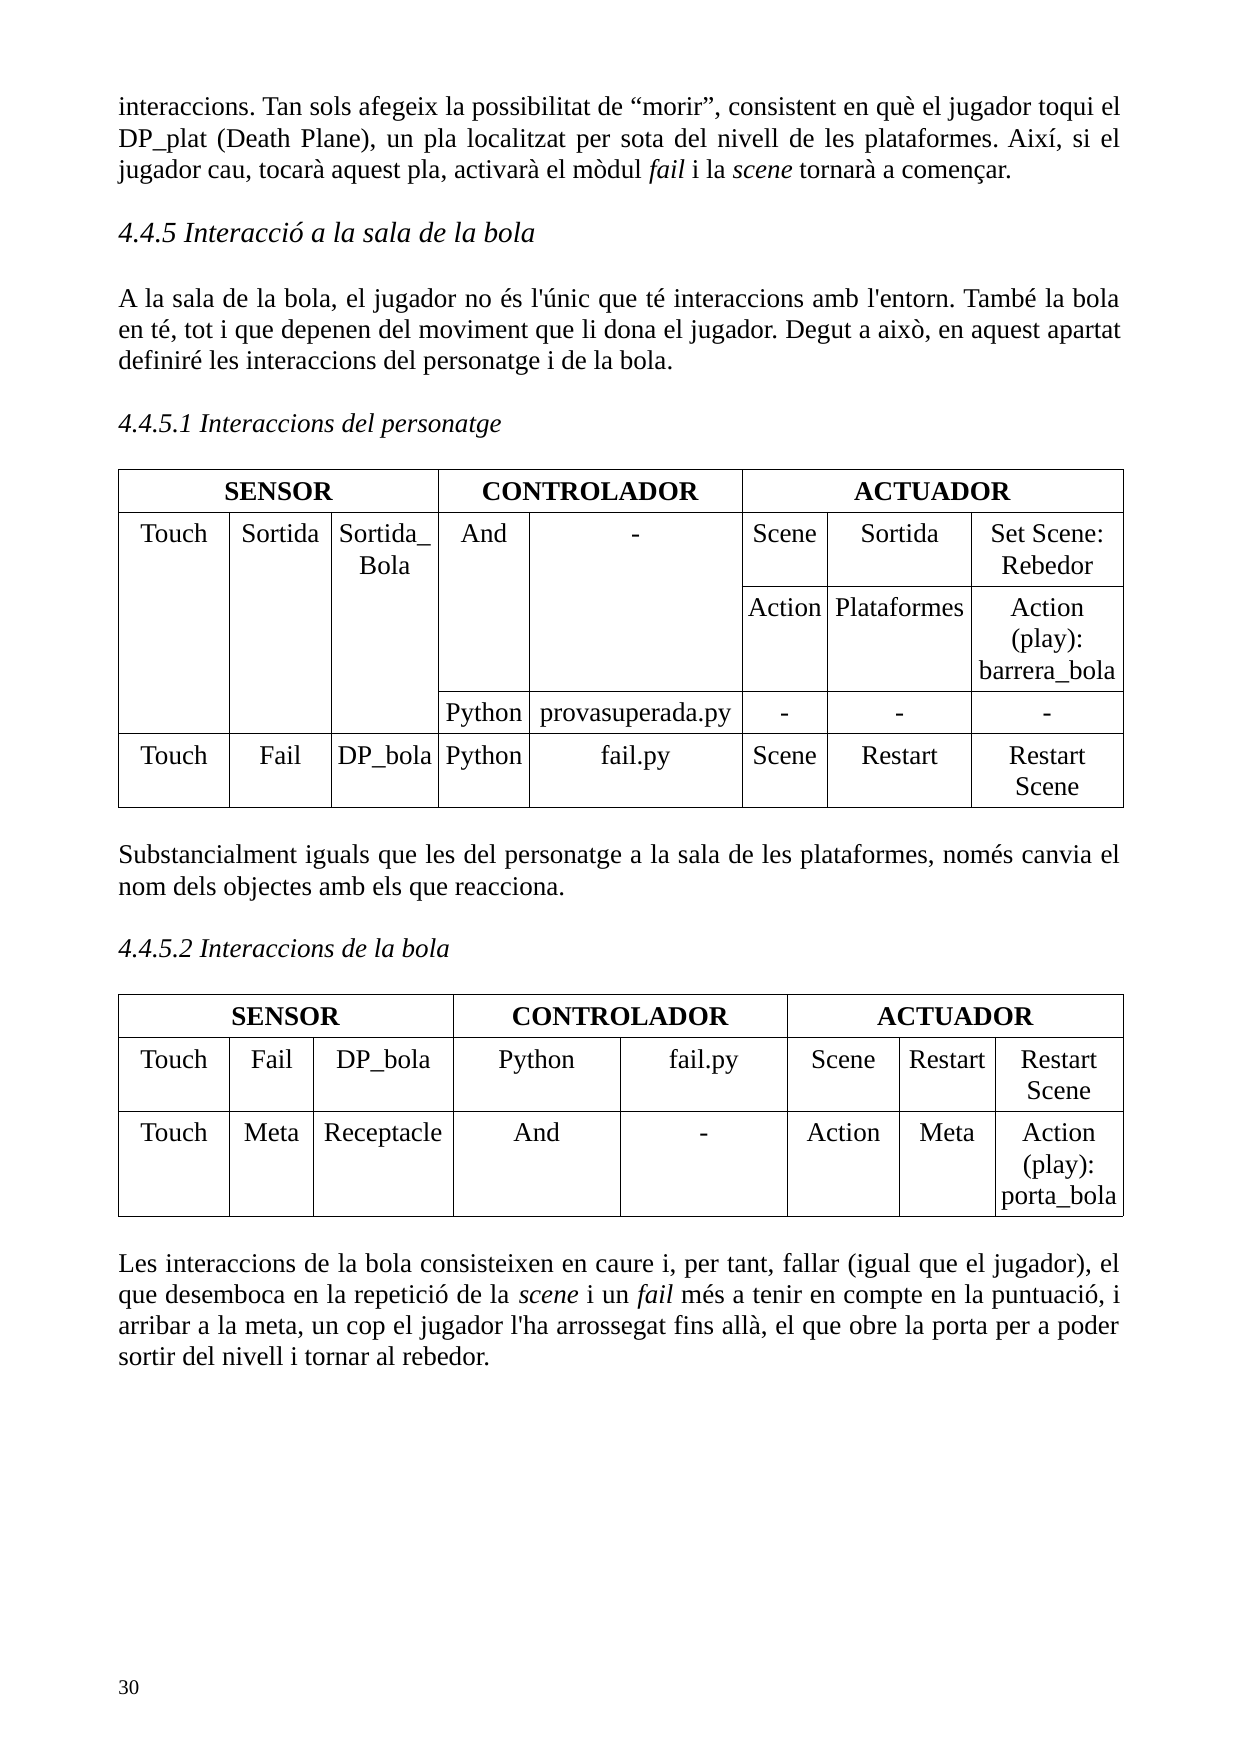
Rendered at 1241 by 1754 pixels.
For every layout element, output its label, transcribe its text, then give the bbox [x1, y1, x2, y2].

table_cell Restart Scene [996, 1038, 1123, 1111]
text 4.4.5.1 Interaccions del personatge [118, 407, 1122, 438]
table_cell Fail [230, 1038, 313, 1111]
table_cell Restart [900, 1038, 995, 1111]
table_cell Restart Scene [972, 734, 1123, 807]
table_cell - [530, 513, 742, 691]
table_cell Action (play): porta_bola [996, 1112, 1123, 1216]
text Substancialment iguals que les del personatge a la sala de les plataformes, només canvia el nom dels objectes amb els que reacciona. [118, 838, 1122, 901]
table_cell Touch [119, 734, 229, 807]
table_cell Python [454, 1038, 620, 1111]
table_cell Touch [119, 513, 229, 733]
table_cell Touch [119, 1038, 229, 1111]
table_cell Sortida_Bola [332, 513, 438, 733]
table_header SENSOR [119, 470, 438, 512]
text A la sala de la bola, el jugador no és l'únic que té interaccions amb l'entorn. També la bola en té, tot i que depenen del moviment que li dona el jugador. Degut a això, en aquest apartat definiré les interaccions del personatge i de la bola. [118, 282, 1122, 376]
table_cell Plataformes [828, 587, 971, 691]
table_cell Meta [900, 1112, 995, 1216]
text 4.4.5 Interacció a la sala de la bola [118, 215, 1122, 249]
table_cell Set Scene: Rebedor [972, 513, 1123, 586]
table_cell fail.py [530, 734, 742, 807]
table_cell Receptacle [314, 1112, 453, 1216]
table_cell Scene [743, 513, 827, 586]
table_header CONTROLADOR [439, 470, 742, 512]
table_cell DP_bola [332, 734, 438, 807]
text interaccions. Tan sols afegeix la possibilitat de “morir”, consistent en què el jugador toqui el DP_plat (Death Plane), un pla localitzat per sota del nivell de les plataformes. Així, si el jugador cau, tocarà aquest pla, activarà el mòdul fail i la scene tornarà a començar. [118, 91, 1122, 184]
table_cell Action (play): barrera_bola [972, 587, 1123, 691]
table_cell - [621, 1112, 787, 1216]
table_header ACTUADOR [743, 470, 1123, 512]
text Les interaccions de la bola consisteixen en caure i, per tant, fallar (igual que el jugador), el que desemboca en la repetició de la scene i un fail més a tenir en compte en la puntuació, i arribar a la meta, un cop el jugador l'ha arrossegat fins allà, el que obre la porta per a poder sortir del nivell i tornar al rebedor. [118, 1247, 1122, 1372]
table_cell fail.py [621, 1038, 787, 1111]
table_cell And [454, 1112, 620, 1216]
table_cell - [828, 692, 971, 733]
table_cell - [743, 692, 827, 733]
table_cell Touch [119, 1112, 229, 1216]
table_header CONTROLADOR [454, 995, 787, 1037]
table_cell Sortida [828, 513, 971, 586]
table_cell Sortida [230, 513, 331, 733]
text 4.4.5.2 Interaccions de la bola [118, 932, 1122, 963]
table_cell DP_bola [314, 1038, 453, 1111]
table_header ACTUADOR [788, 995, 1123, 1037]
table_header SENSOR [119, 995, 453, 1037]
table_cell Fail [230, 734, 331, 807]
table_cell Python [439, 734, 529, 807]
table_cell Scene [743, 734, 827, 807]
table_cell And [439, 513, 529, 691]
table_cell provasuperada.py [530, 692, 742, 733]
table_cell Meta [230, 1112, 313, 1216]
table_cell Restart [828, 734, 971, 807]
table_cell - [972, 692, 1123, 733]
table_cell Action [743, 587, 827, 691]
table_cell Python [439, 692, 529, 733]
table_cell Scene [788, 1038, 899, 1111]
table_cell Action [788, 1112, 899, 1216]
